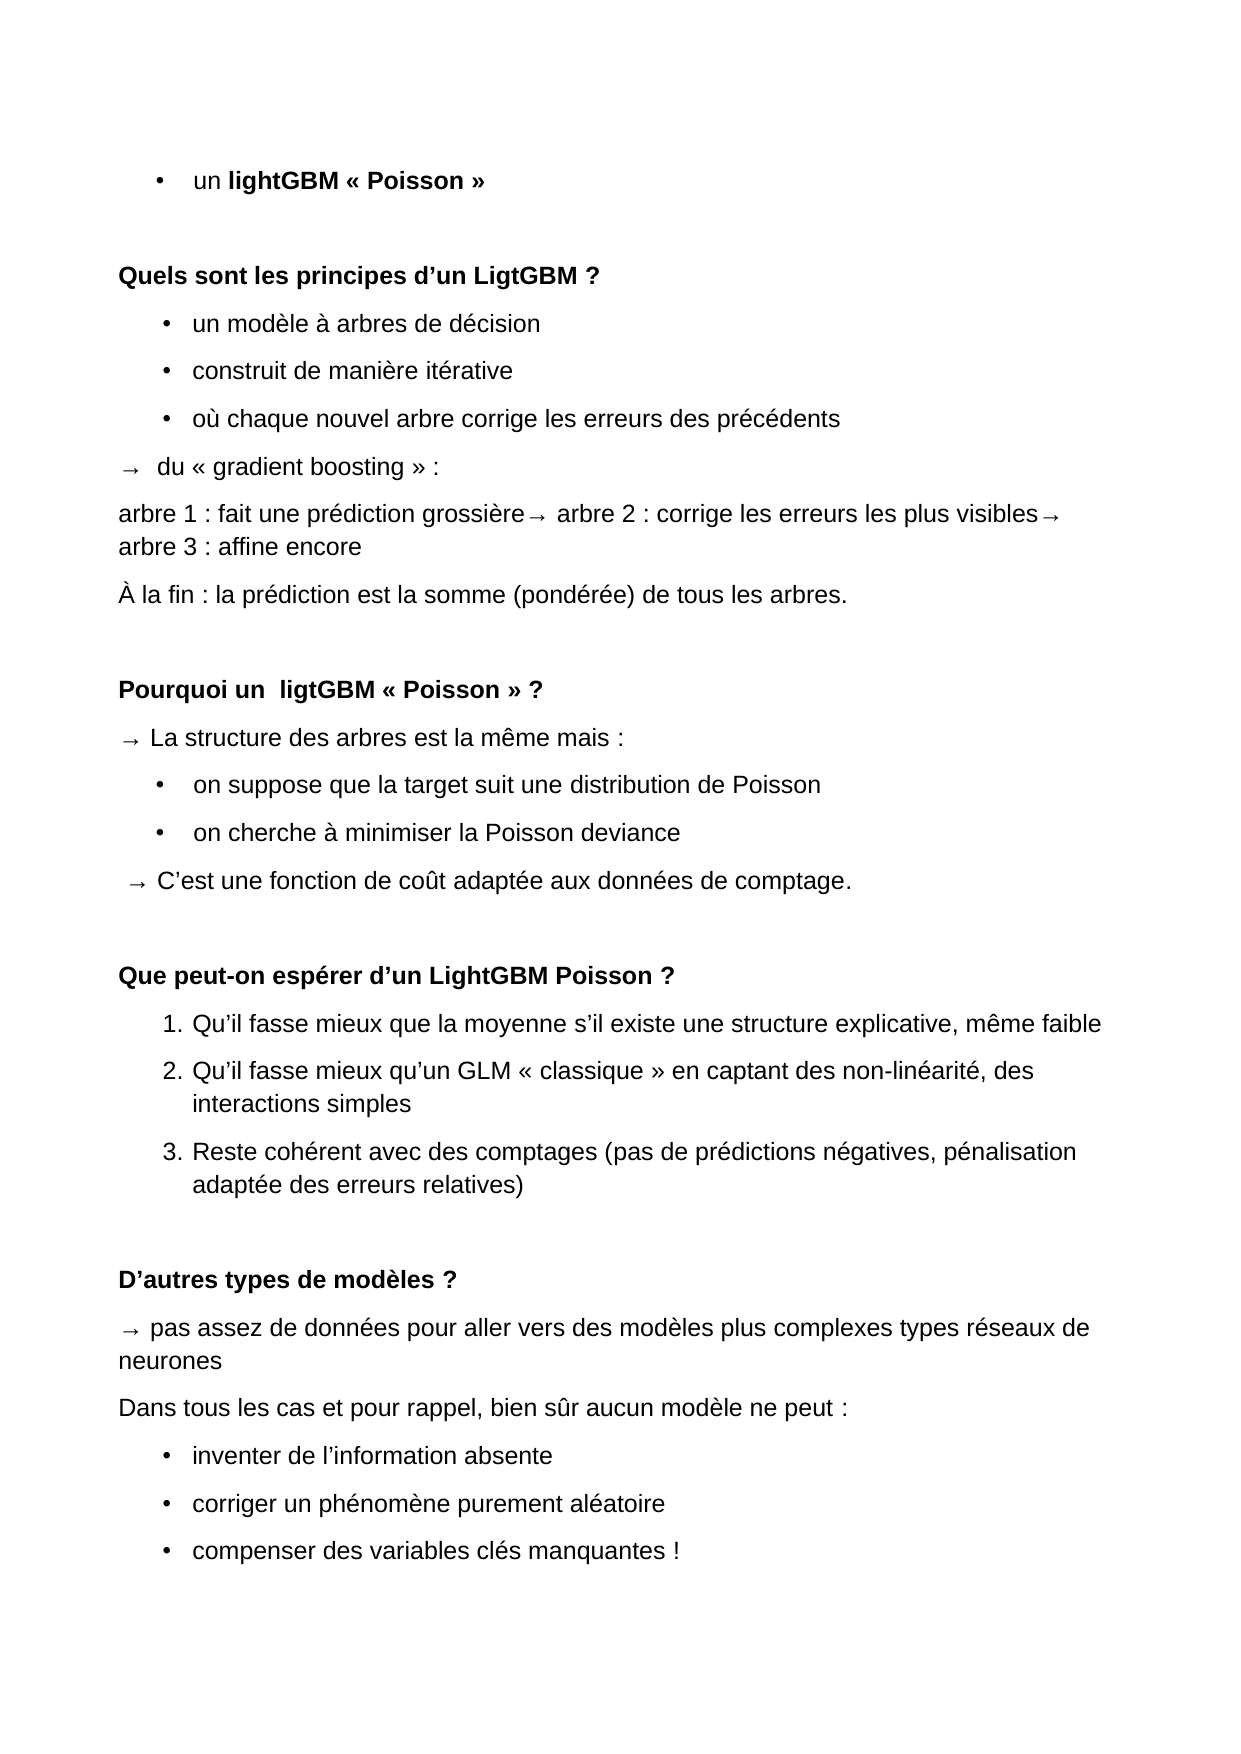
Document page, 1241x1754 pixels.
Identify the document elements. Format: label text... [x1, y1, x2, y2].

list inventer de l’information absente [162, 1441, 1122, 1470]
text Pourquoi un ligtGBM « Poisson » ? [118, 675, 1122, 704]
text → La structure des arbres est la même mais : [118, 723, 1122, 752]
text Dans tous les cas et pour rappel, bien sûr aucun modèle ne peut : [118, 1393, 1122, 1422]
list corriger un phénomène purement aléatoire [162, 1489, 1122, 1517]
list un lightGBM « Poisson » [156, 166, 1122, 194]
list où chaque nouvel arbre corrige les erreurs des précédents [162, 404, 1122, 433]
text arbre 1 : fait une prédiction grossière→ arbre 2 : corrige les erreurs les plus visibles→ arbre 3 : affine encore [118, 499, 1122, 561]
list Qu’il fasse mieux qu’un GLM « classique » en captant des non-linéarité, des interactions simples [162, 1056, 1122, 1118]
text Quels sont les principes d’un LigtGBM ? [118, 261, 1122, 290]
list on cherche à minimiser la Poisson deviance [156, 818, 1122, 847]
list Qu’il fasse mieux que la moyenne s’il existe une structure explicative, même faible [162, 1009, 1122, 1037]
text → du « gradient boosting » : [118, 452, 1122, 481]
list on suppose que la target suit une distribution de Poisson [156, 770, 1122, 799]
text Que peut-on espérer d’un LightGBM Poisson ? [118, 961, 1122, 990]
list compenser des variables clés manquantes ! [162, 1536, 1122, 1565]
list construit de manière itérative [162, 356, 1122, 385]
subtitle → C’est une fonction de coût adaptée aux données de comptage. [118, 866, 1122, 894]
text → pas assez de données pour aller vers des modèles plus complexes types réseaux de neurones [118, 1313, 1122, 1374]
list un modèle à arbres de décision [162, 309, 1122, 337]
list Reste cohérent avec des comptages (pas de prédictions négatives, pénalisation adaptée des erreurs relatives) [162, 1137, 1122, 1199]
text D’autres types de modèles ? [118, 1265, 1122, 1294]
text À la fin : la prédiction est la somme (pondérée) de tous les arbres. [118, 580, 1122, 609]
